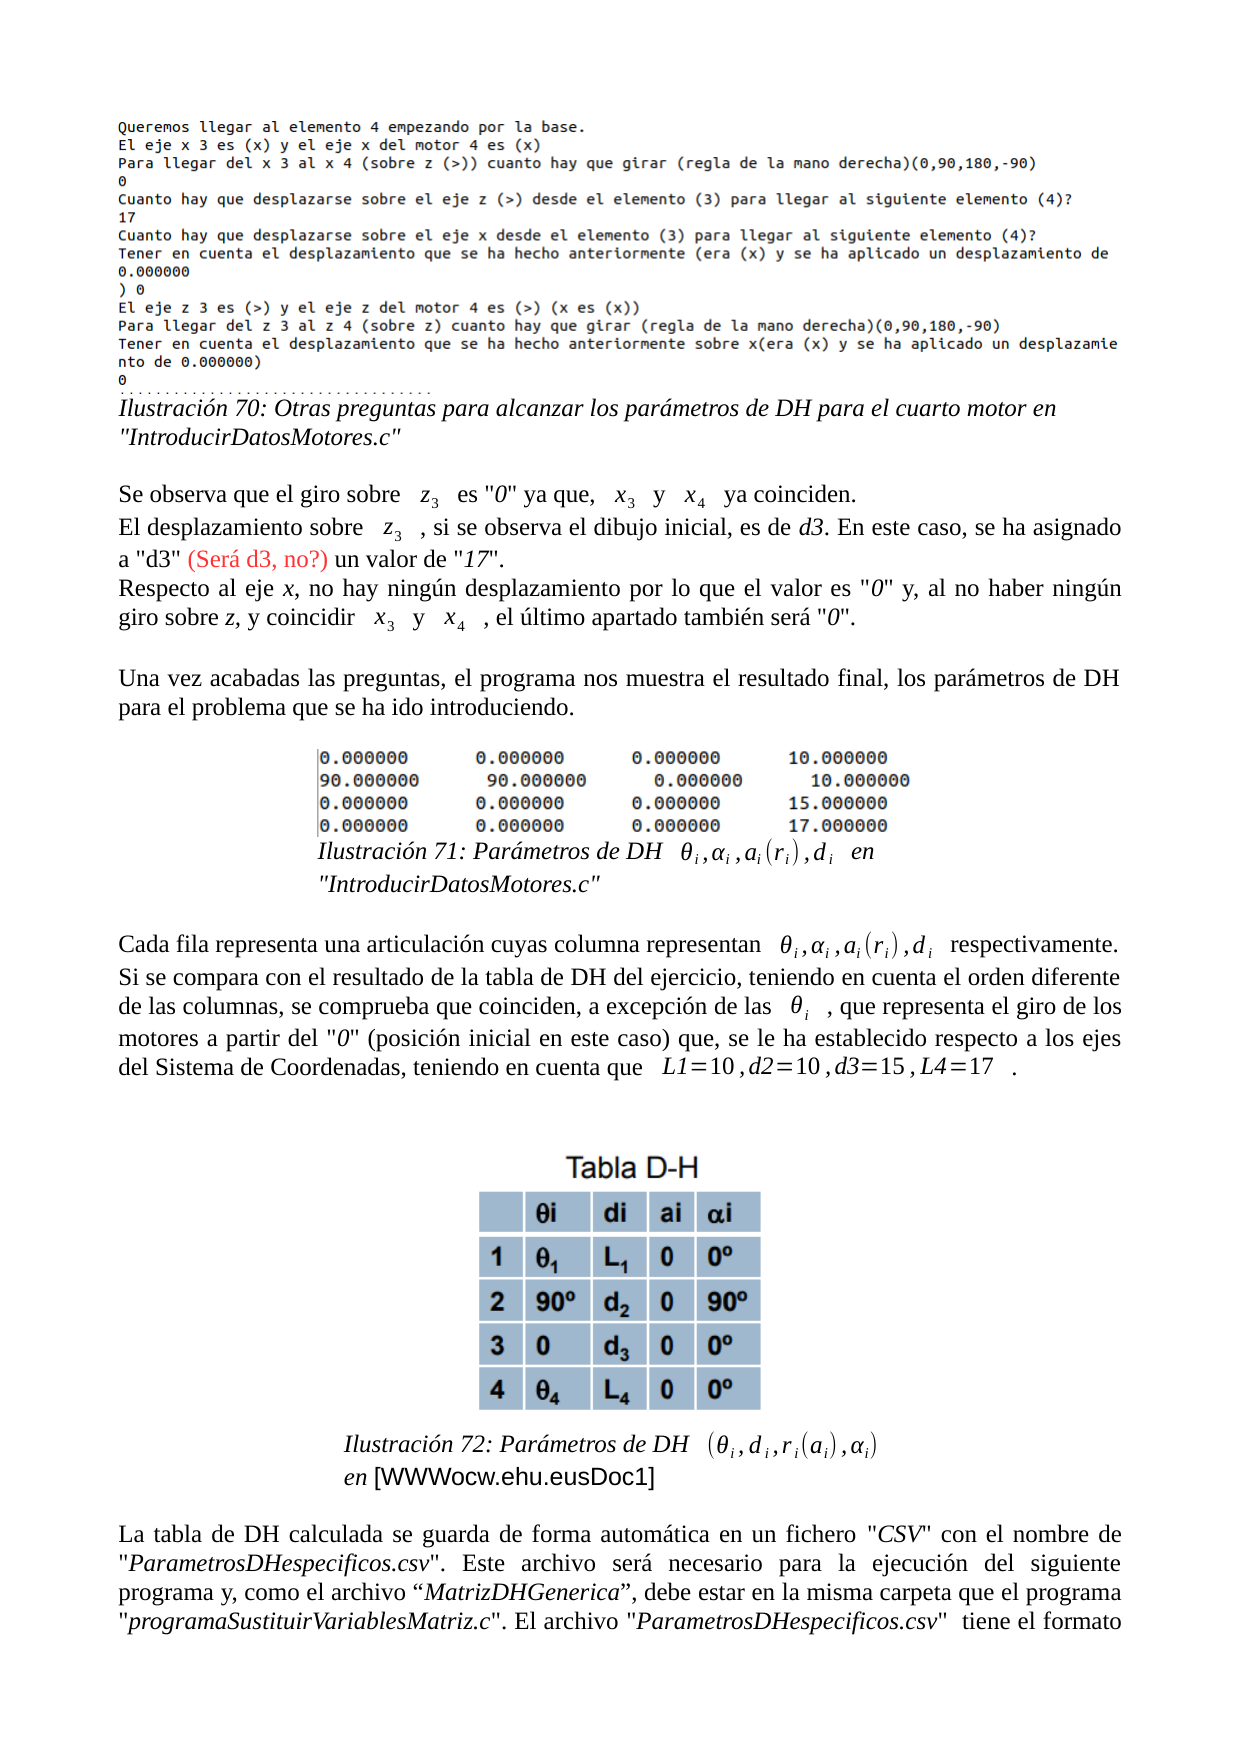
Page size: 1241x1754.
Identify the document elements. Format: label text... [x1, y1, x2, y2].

text La tabla de DH calculada se guarda de forma automática en un fichero "CSV" con el nombre de "ParametrosDHespecificos.csv". Este archivo será necesario para la ejecución del siguiente programa y, como el archivo “MatrizDHGenerica”, debe estar en la misma carpeta que el programa "programaSustituirVariablesMatriz.c". El archivo "ParametrosDHespecificos.csv" tiene el formato [118, 1519, 1122, 1634]
picture [118, 118, 1122, 394]
text El desplazamiento sobre, si se observa el dibujo inicial, es de d3. En este caso, se ha asignado a "d3" (Será d3, no?) un valor de "17". [118, 512, 1122, 573]
text Ilustración 70: Otras preguntas para alcanzar los parámetros de DH para el cuarto motor en "IntroducirDatosMotores.c" [118, 394, 1122, 451]
text Respecto al eje x, no hay ningún desplazamiento por lo que el valor es "0" y, al no haber ningún giro sobre z, y coincidiry, el último apartado también será "0". [118, 573, 1122, 634]
picture [453, 1138, 787, 1430]
text Cada fila representa una articulación cuyas columna representanrespectivamente. [118, 929, 1122, 962]
picture [317, 749, 923, 837]
text Ilustración 72: Parámetros de DHen [WWWocw.ehu.eusDoc1] [344, 1151, 897, 1491]
text Una vez acabadas las preguntas, el programa nos muestra el resultado final, los parámetros de DH para el problema que se ha ido introduciendo. [118, 663, 1122, 721]
text Si se compara con el resultado de la tabla de DH del ejercicio, teniendo en cuenta el orden diferente de las columnas, se comprueba que coinciden, a excepción de las, que representa el giro de los motores a partir del "0" (posición inicial en este caso) que, se le ha establecido respecto a los ejes del Sistema de Coordenadas, teniendo en cuenta que. [118, 962, 1122, 1081]
text Se observa que el giro sobrees "0" ya que,yya coinciden. [118, 479, 1122, 512]
text Ilustración 71: Parámetros de DHen "IntroducirDatosMotores.c" [317, 837, 923, 897]
